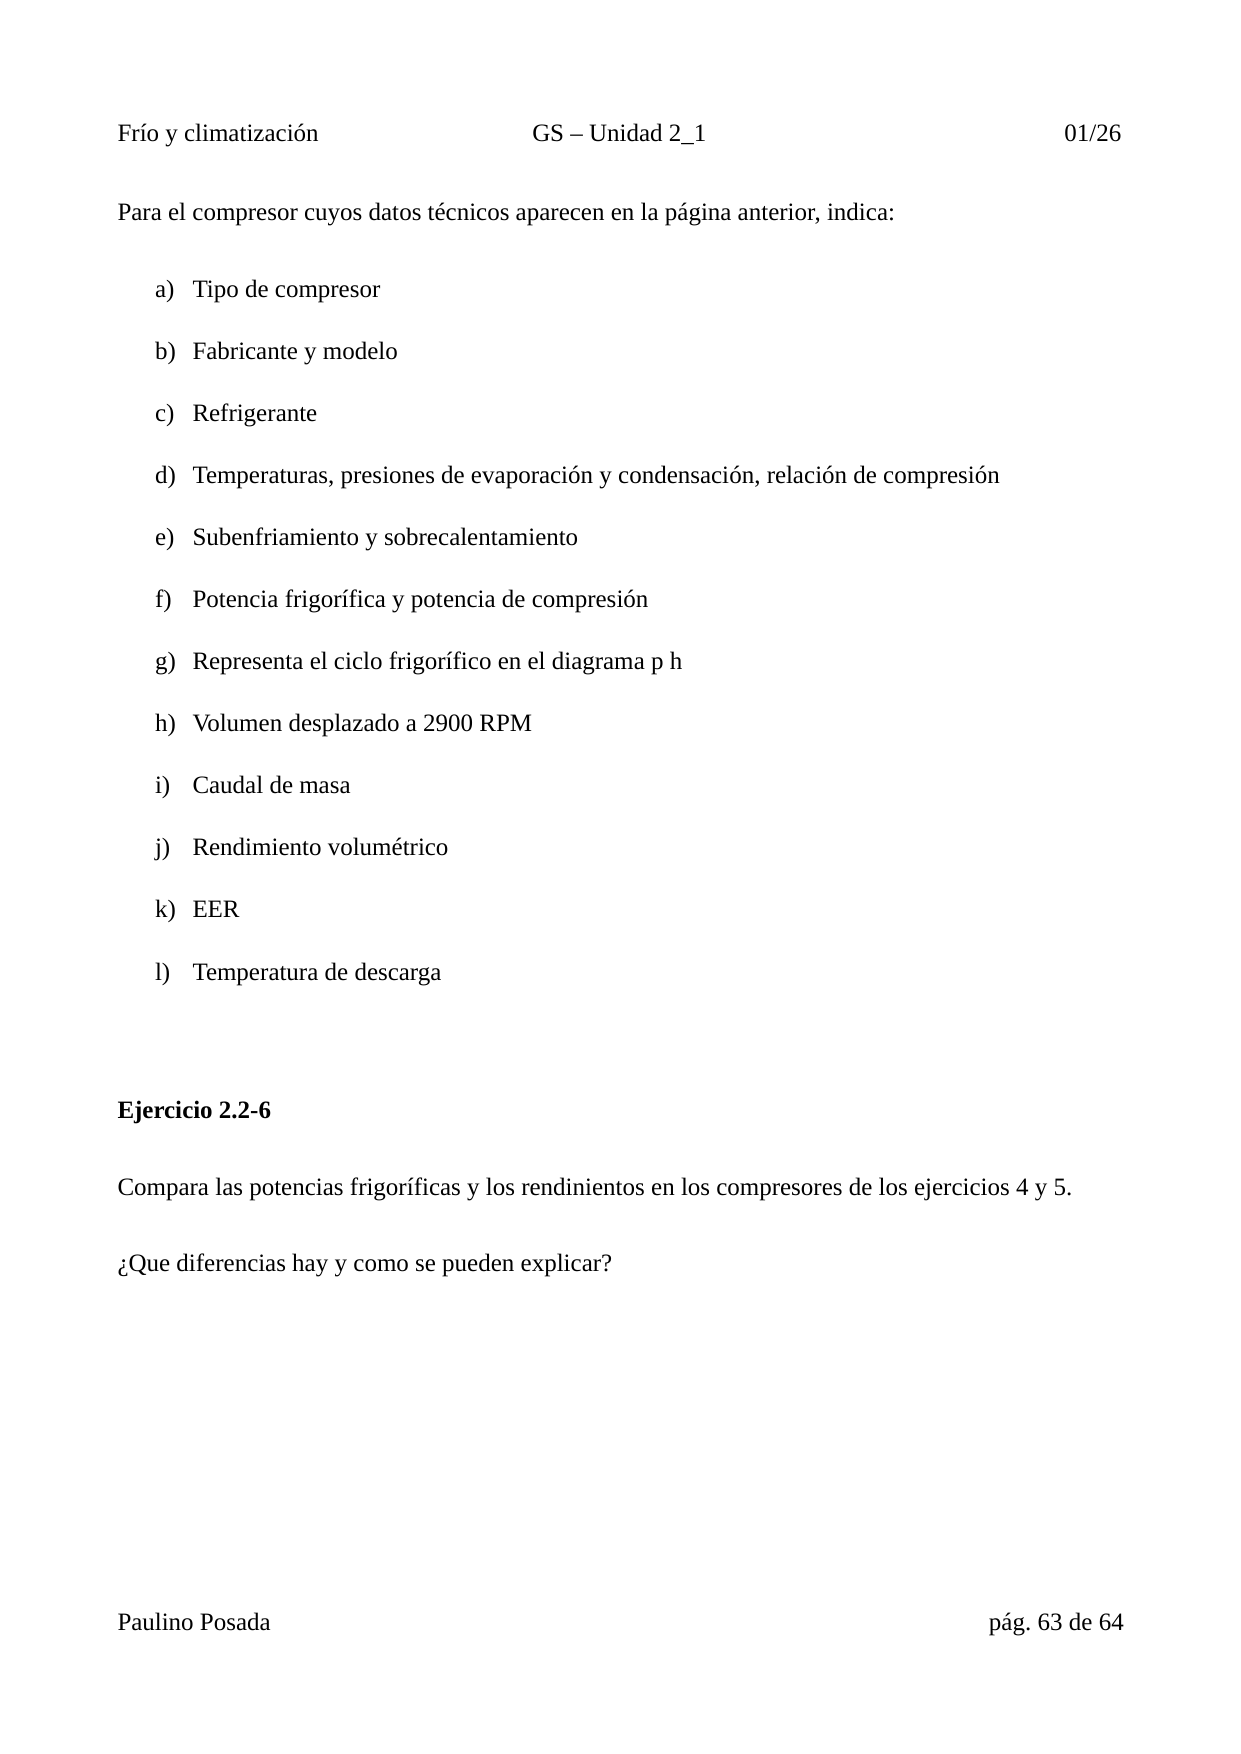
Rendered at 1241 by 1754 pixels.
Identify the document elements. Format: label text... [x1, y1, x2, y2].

list Rendimiento volumétrico [155, 832, 1123, 861]
text Para el compresor cuyos datos técnicos aparecen en la página anterior, indica: [117, 197, 1123, 226]
list EER [155, 894, 1123, 923]
list Potencia frigorífica y potencia de compresión [155, 584, 1123, 613]
list Subenfriamiento y sobrecalentamiento [155, 522, 1123, 551]
list Representa el ciclo frigorífico en el diagrama p h [155, 646, 1123, 675]
list Refrigerante [155, 398, 1123, 427]
text Compara las potencias frigoríficas y los rendinientos en los compresores de los ejercicios 4 y 5. [117, 1172, 1123, 1200]
text ¿Que diferencias hay y como se pueden explicar? [117, 1248, 1123, 1277]
list Temperatura de descarga [155, 957, 1123, 985]
list Volumen desplazado a 2900 RPM [155, 708, 1123, 737]
list Temperaturas, presiones de evaporación y condensación, relación de compresión [155, 460, 1123, 489]
text Ejercicio 2.2-6 [117, 1095, 1123, 1124]
list Caudal de masa [155, 770, 1123, 799]
list Fabricante y modelo [155, 336, 1123, 364]
list Tipo de compresor [155, 274, 1123, 302]
